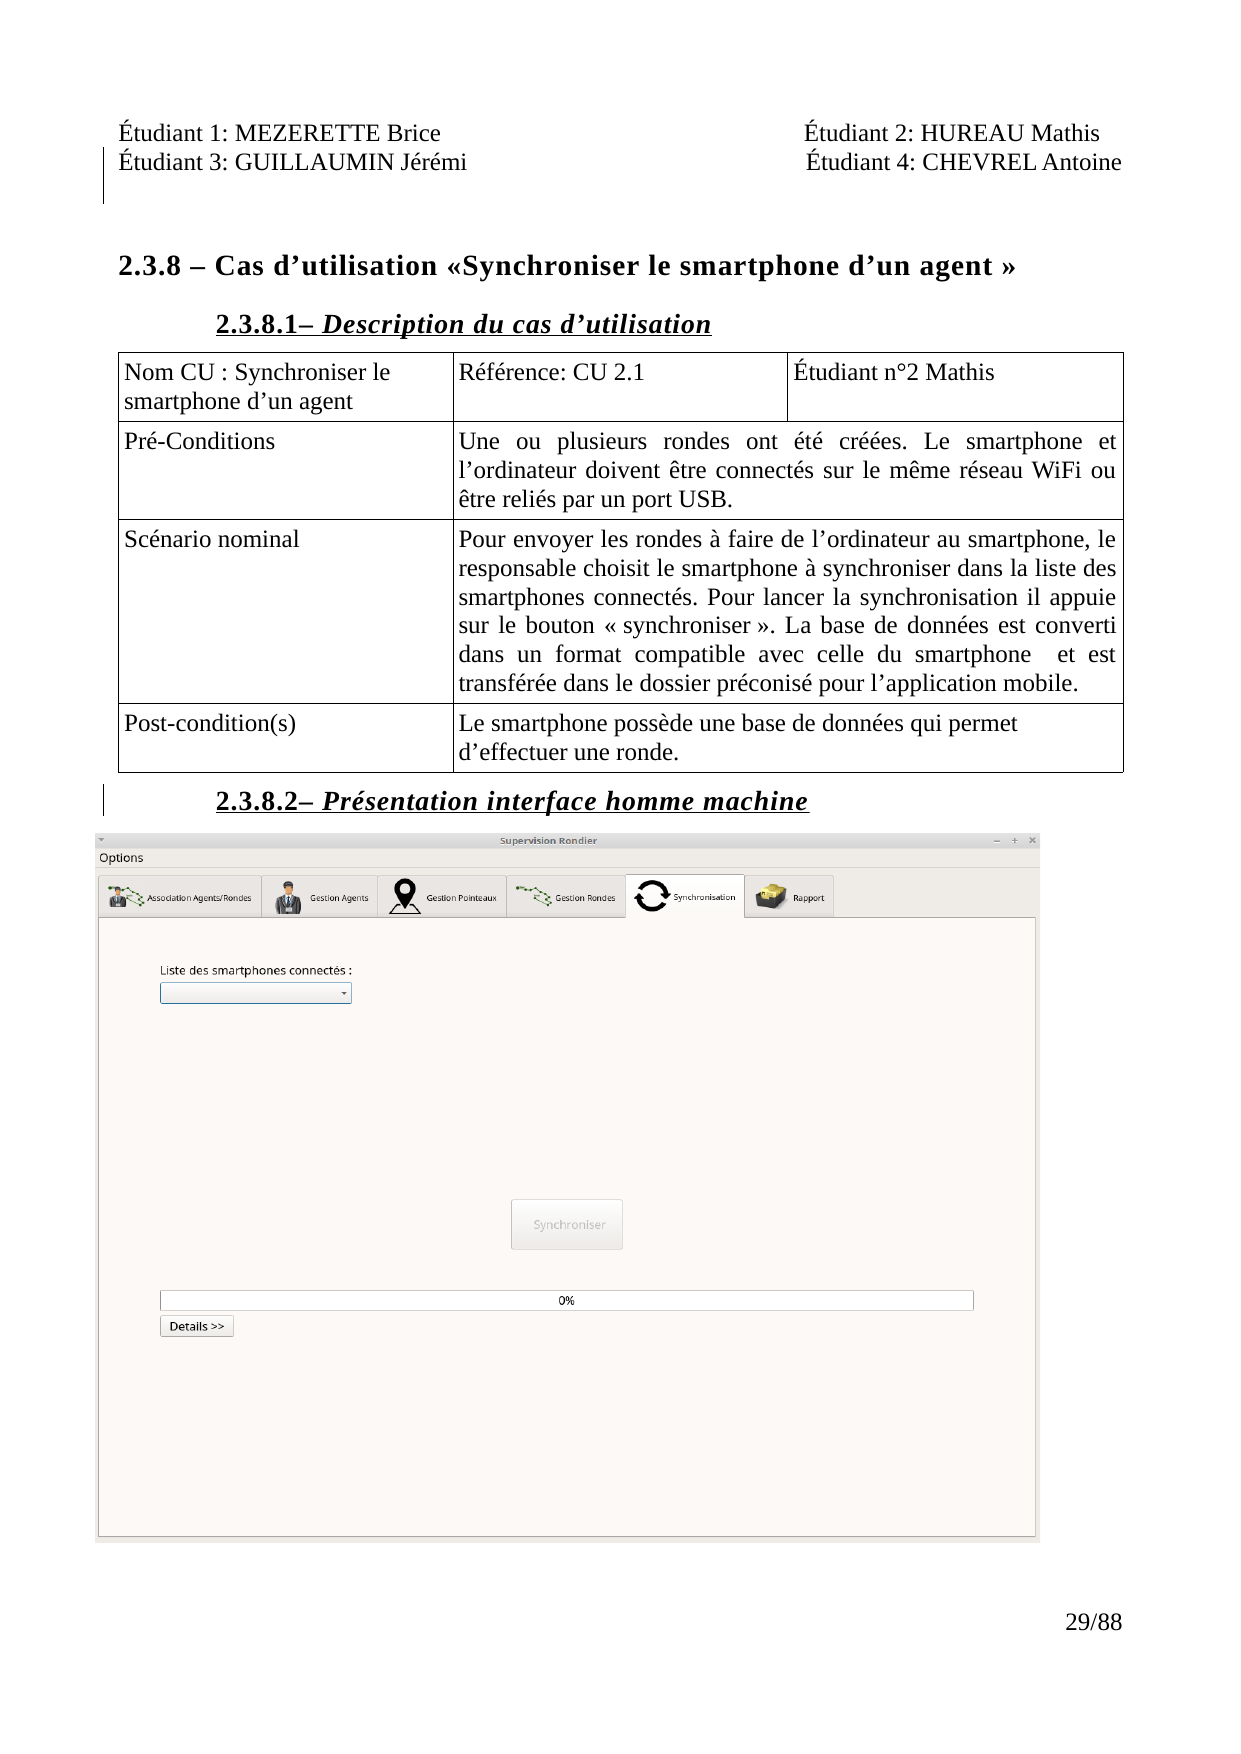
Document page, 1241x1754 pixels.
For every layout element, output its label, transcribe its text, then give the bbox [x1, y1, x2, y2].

table_cell Le smartphone possède une base de données qui permet d’effectuer une ronde. [454, 704, 1123, 772]
table_cell Post-condition(s) [119, 704, 453, 772]
table_cell Scénario nominal [119, 520, 453, 702]
table_header Nom CU : Synchroniser le smartphone d’un agent [119, 353, 453, 421]
table_header Étudiant n°2 Mathis [788, 353, 1123, 421]
table_cell Pré-Conditions [119, 422, 453, 518]
table_header Référence: CU 2.1 [454, 353, 787, 421]
subtitle 2.3.8 – Cas d’utilisation «Synchroniser le smartphone d’un agent » [118, 248, 1122, 282]
table_cell Pour envoyer les rondes à faire de l’ordinateur au smartphone, le responsable choisit le smartphone à synchroniser dans la liste des smartphones connectés. Pour lancer la synchronisation il appuie sur le bouton « synchroniser ». La base de données est converti dans un format compatible avec celle du smartphone et est transférée dans le dossier préconisé pour l’application mobile. [454, 520, 1123, 702]
table_cell Une ou plusieurs rondes ont été créées. Le smartphone et l’ordinateur doivent être connectés sur le même réseau WiFi ou être reliés par un port USB. [454, 422, 1123, 518]
subtitle 2.3.8.1– Description du cas d’utilisation [118, 307, 1122, 339]
picture [95, 833, 1040, 1543]
subtitle 2.3.8.2– Présentation interface homme machine [118, 784, 1122, 816]
